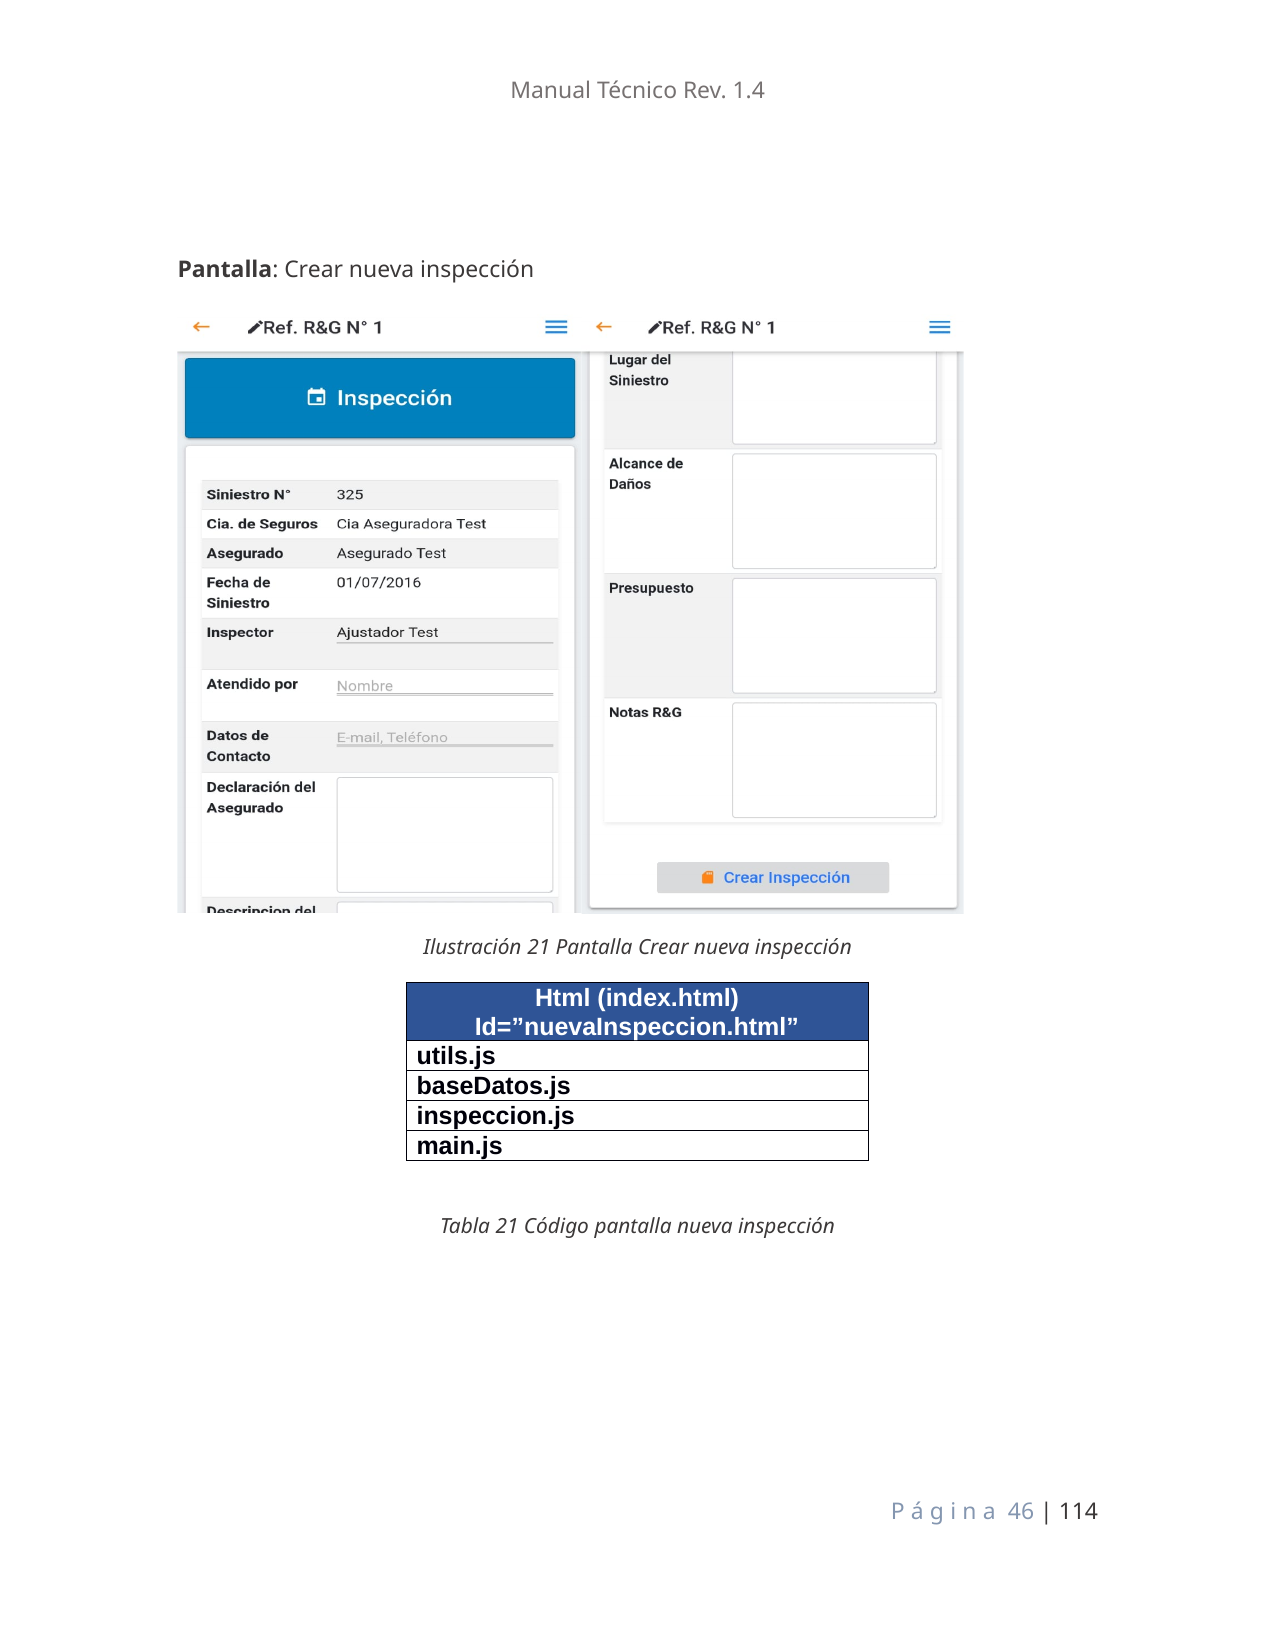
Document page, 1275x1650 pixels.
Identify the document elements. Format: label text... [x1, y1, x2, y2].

table_cell main.js [407, 1131, 868, 1159]
picture [177, 303, 964, 914]
table_header Html (index.html) Id=”nuevaInspeccion.html” [407, 983, 868, 1040]
text Ilustración 19 Pantalla Crear nueva inspección [177, 932, 1098, 961]
table_cell utils.js [407, 1041, 868, 1070]
table_cell inspeccion.js [407, 1101, 868, 1130]
text Pantalla: Crear nueva inspección [177, 253, 1098, 285]
table_cell baseDatos.js [407, 1071, 868, 1100]
text Tabla 21 Código pantalla nueva inspección [177, 1211, 1098, 1239]
